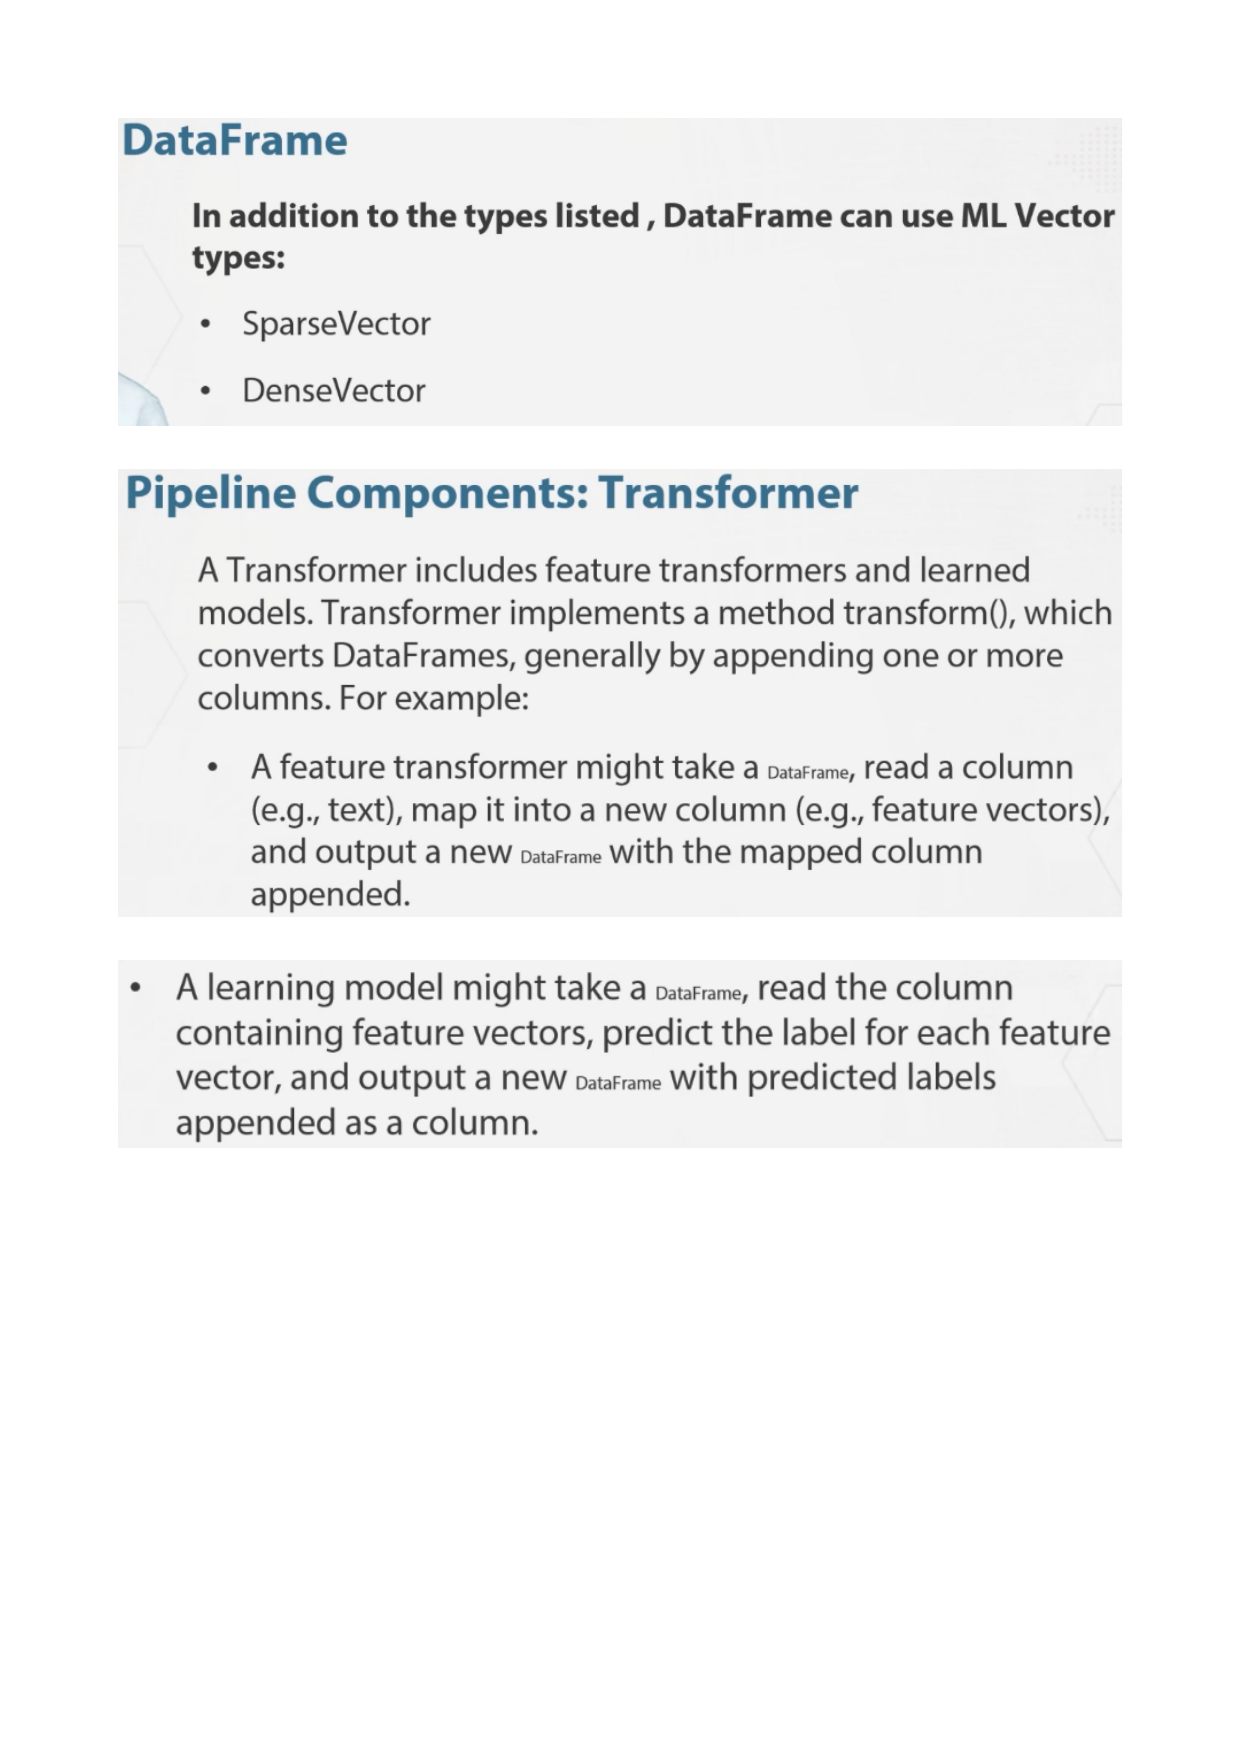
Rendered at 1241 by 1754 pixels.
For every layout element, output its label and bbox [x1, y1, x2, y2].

picture [118, 469, 1123, 917]
picture [118, 960, 1123, 1148]
picture [118, 118, 1123, 426]
